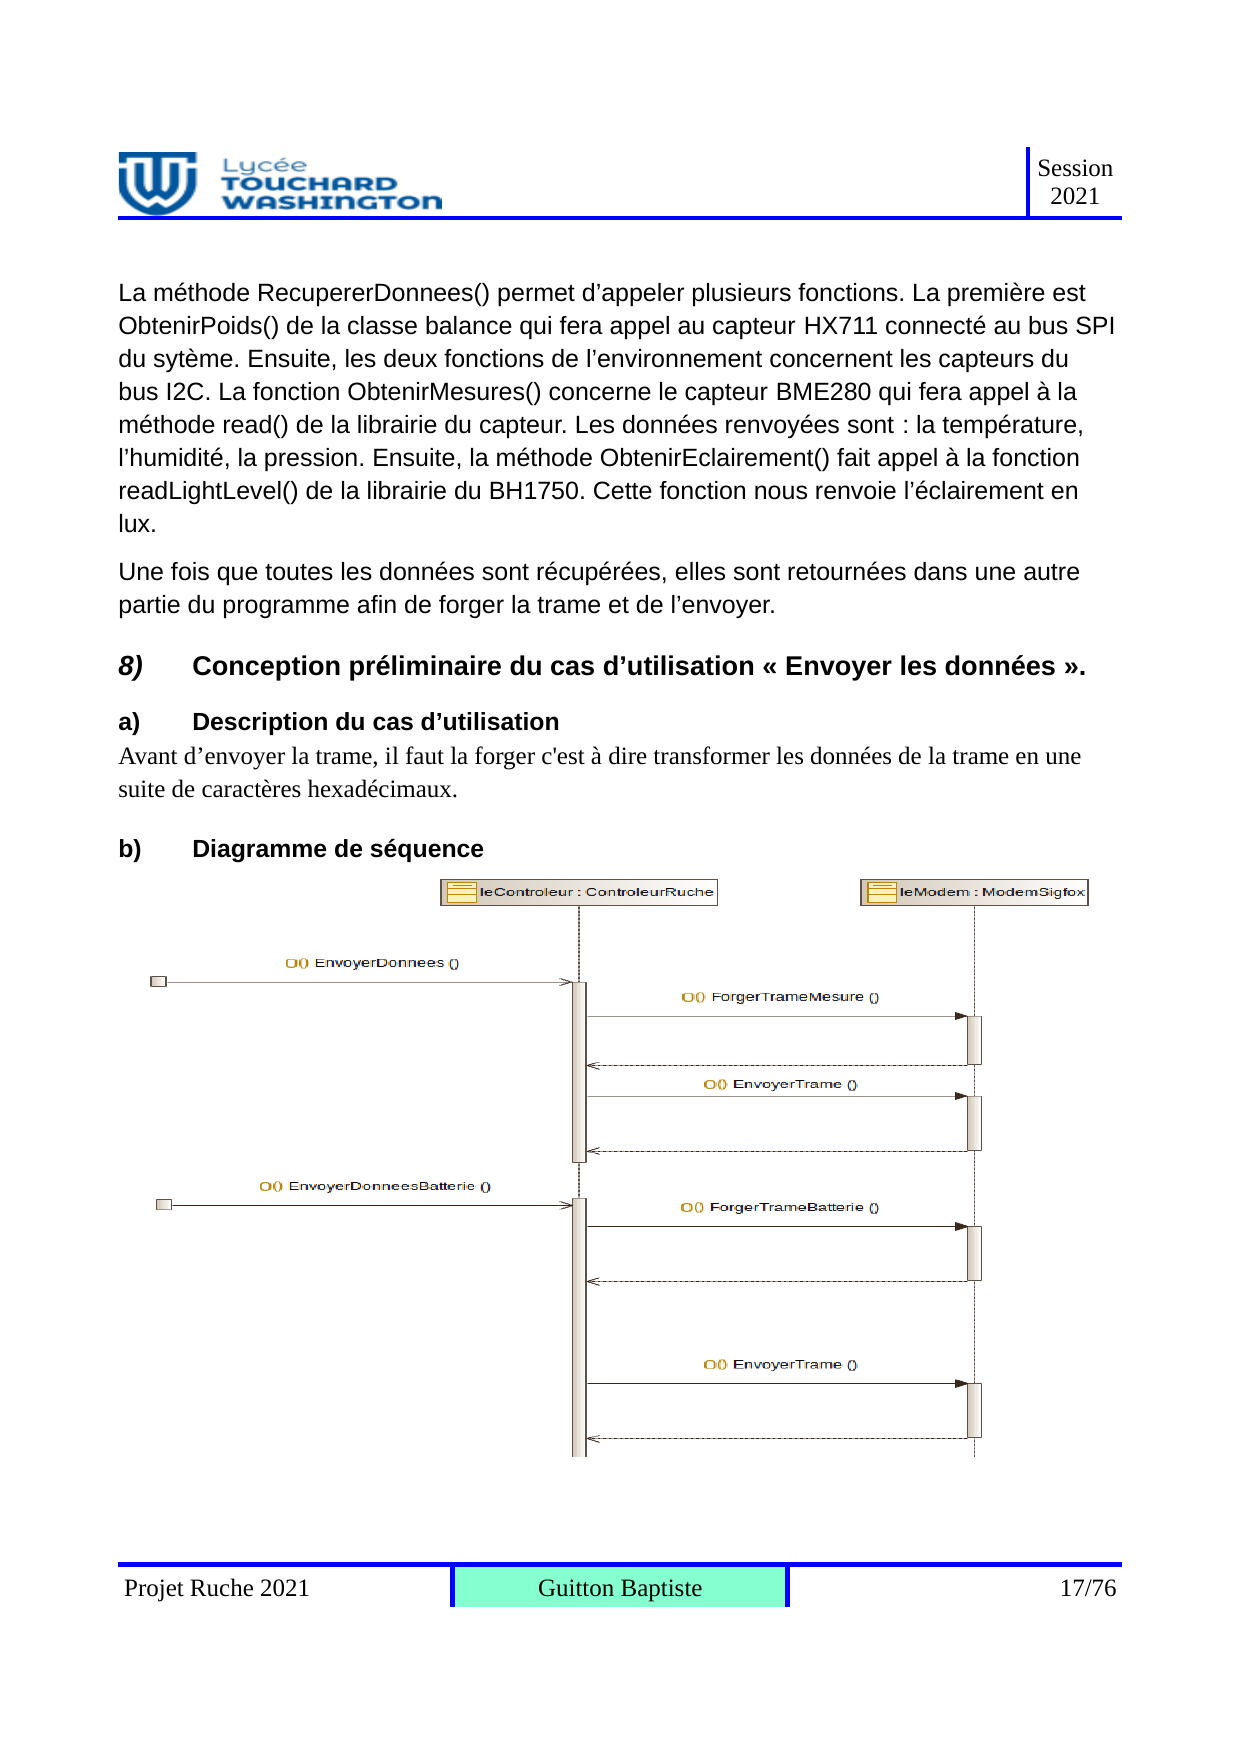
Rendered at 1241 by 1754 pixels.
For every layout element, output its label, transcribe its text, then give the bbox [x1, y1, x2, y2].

subtitle Description du cas d’utilisation [118, 707, 1122, 735]
subtitle Diagramme de séquence [118, 834, 1122, 863]
picture [118, 152, 442, 216]
subtitle Conception préliminaire du cas d’utilisation « Envoyer les données ». [118, 650, 1122, 682]
text La méthode RecupererDonnees() permet d’appeler plusieurs fonctions. La première est ObtenirPoids() de la classe balance qui fera appel au capteur HX711 connecté au bus SPI du sytème. Ensuite, les deux fonctions de l’environnement concernent les capteurs du bus I2C. La fonction ObtenirMesures() concerne le capteur BME280 qui fera appel à la méthode read() de la librairie du capteur. Les données renvoyées sont : la température, l’humidité, la pression. Ensuite, la méthode ObtenirEclairement() fait appel à la fonction readLightLevel() de la librairie du BH1750. Cette fonction nous renvoie l’éclairement en lux. [118, 278, 1122, 538]
picture [137, 869, 1103, 1457]
text Une fois que toutes les données sont récupérées, elles sont retournées dans une autre partie du programme afin de forger la trame et de l’envoyer. [118, 557, 1122, 618]
text Avant d’envoyer la trame, il faut la forger c'est à dire transformer les données de la trame en une suite de caractères hexadécimaux. [118, 741, 1122, 803]
